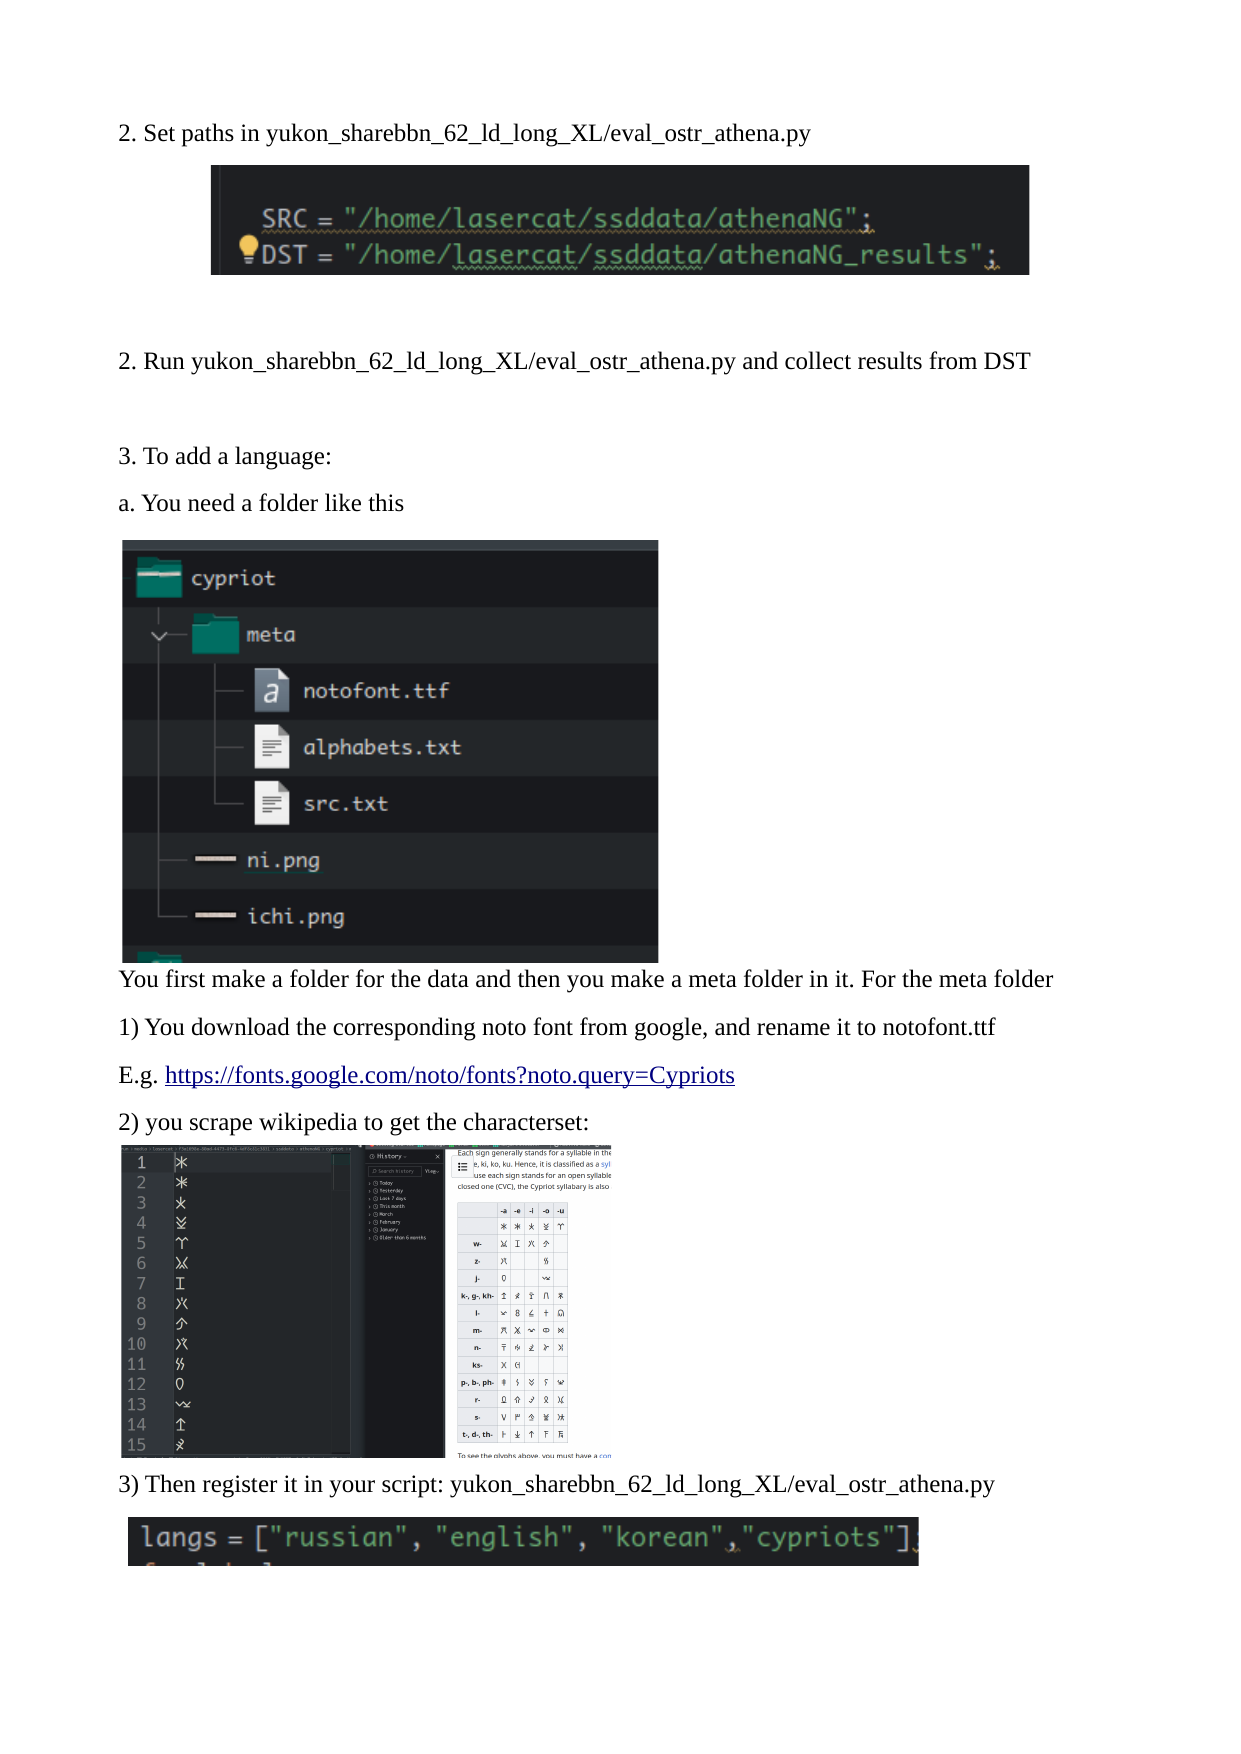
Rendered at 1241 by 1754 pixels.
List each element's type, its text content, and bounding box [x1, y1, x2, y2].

picture [122, 540, 659, 963]
picture [210, 165, 1030, 275]
text You first make a folder for the data and then you make a meta folder in it. For the meta folder [118, 964, 1122, 993]
text a. You need a folder like this [118, 488, 1122, 517]
text 2. Run yukon_sharebbn_62_ld_long_XL/eval_ostr_athena.py and collect results from DST [118, 346, 1122, 374]
text E.g. https://fonts.google.com/noto/fonts?noto.query=Cypriots [118, 1060, 1122, 1088]
text 2. Set paths in yukon_sharebbn_62_ld_long_XL/eval_ostr_athena.py [118, 118, 1122, 147]
picture [128, 1517, 919, 1566]
text 1) You download the corresponding noto font from google, and rename it to notofont.ttf [118, 1012, 1122, 1041]
text 3) Then register it in your script: yukon_sharebbn_62_ld_long_XL/eval_ostr_athena.py [118, 1469, 1122, 1498]
text 2) you scrape wikipedia to get the characterset: [118, 1107, 1122, 1136]
text 3. To add a language: [118, 441, 1122, 470]
picture [121, 1145, 612, 1458]
